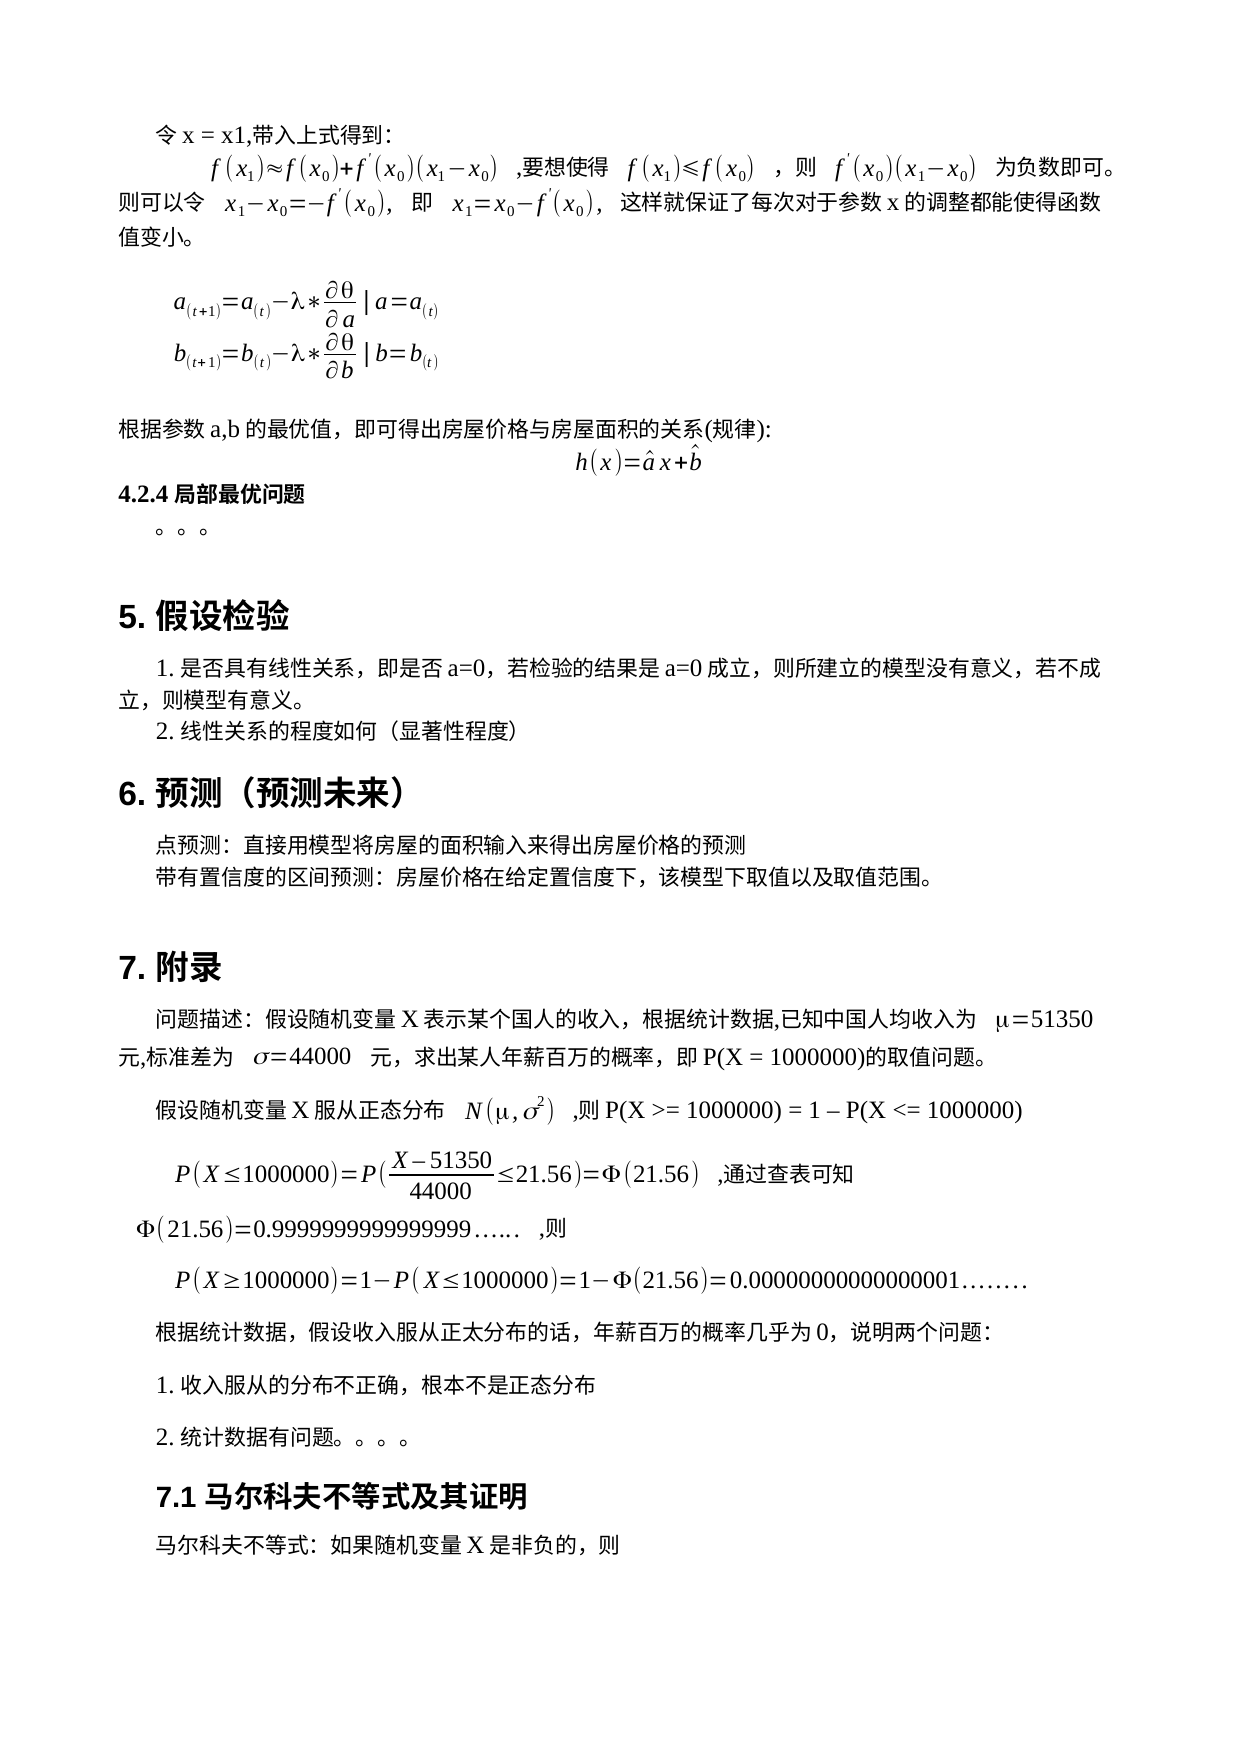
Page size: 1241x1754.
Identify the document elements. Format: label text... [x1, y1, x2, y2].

text 。。。 [118, 509, 1122, 540]
subtitle 5. 假设检验 [118, 590, 1122, 638]
text 4.2.4 局部最优问题 [118, 477, 1122, 509]
text 令x = x1,带入上式得到： [118, 118, 1122, 150]
text 根据统计数据，假设收入服从正太分布的话，年薪百万的概率几乎为0，说明两个问题： [118, 1315, 1122, 1347]
text 点预测：直接用模型将房屋的面积输入来得出房屋价格的预测 [118, 828, 1122, 859]
text 问题描述：假设随机变量X表示某个国人的收入，根据统计数据,已知中国人均收入为元,标准差为元，求出某人年薪百万的概率，即P(X = 1000000)的取值问题。 [118, 1002, 1122, 1072]
text 假设随机变量X服从正态分布,则P(X >= 1000000) = 1 – P(X <= 1000000) [118, 1092, 1122, 1125]
text 根据参数a,b的最优值，即可得出房屋价格与房屋面积的关系(规律): [118, 412, 1122, 444]
text 2. 线性关系的程度如何（显著性程度） [118, 714, 1122, 746]
subtitle 7.1 马尔科夫不等式及其证明 [118, 1473, 1122, 1515]
text 1. 是否具有线性关系，即是否a=0，若检验的结果是a=0成立，则所建立的模型没有意义，若不成立，则模型有意义。 [118, 651, 1122, 714]
text ,通过查表可知 ,则 [118, 1146, 1122, 1244]
text ,要想使得，则为负数即可。则可以令即这样就保证了每次对于参数x的调整都能使得函数值变小。 [118, 150, 1122, 251]
text 2. 统计数据有问题。。。。 [118, 1420, 1122, 1452]
text 1. 收入服从的分布不正确，根本不是正态分布 [118, 1368, 1122, 1399]
text 马尔科夫不等式：如果随机变量X是非负的，则 [118, 1528, 1122, 1559]
text 带有置信度的区间预测：房屋价格在给定置信度下，该模型下取值以及取值范围。 [118, 859, 1122, 891]
subtitle 6. 预测（预测未来） [118, 767, 1122, 815]
subtitle 7. 附录 [118, 941, 1122, 989]
